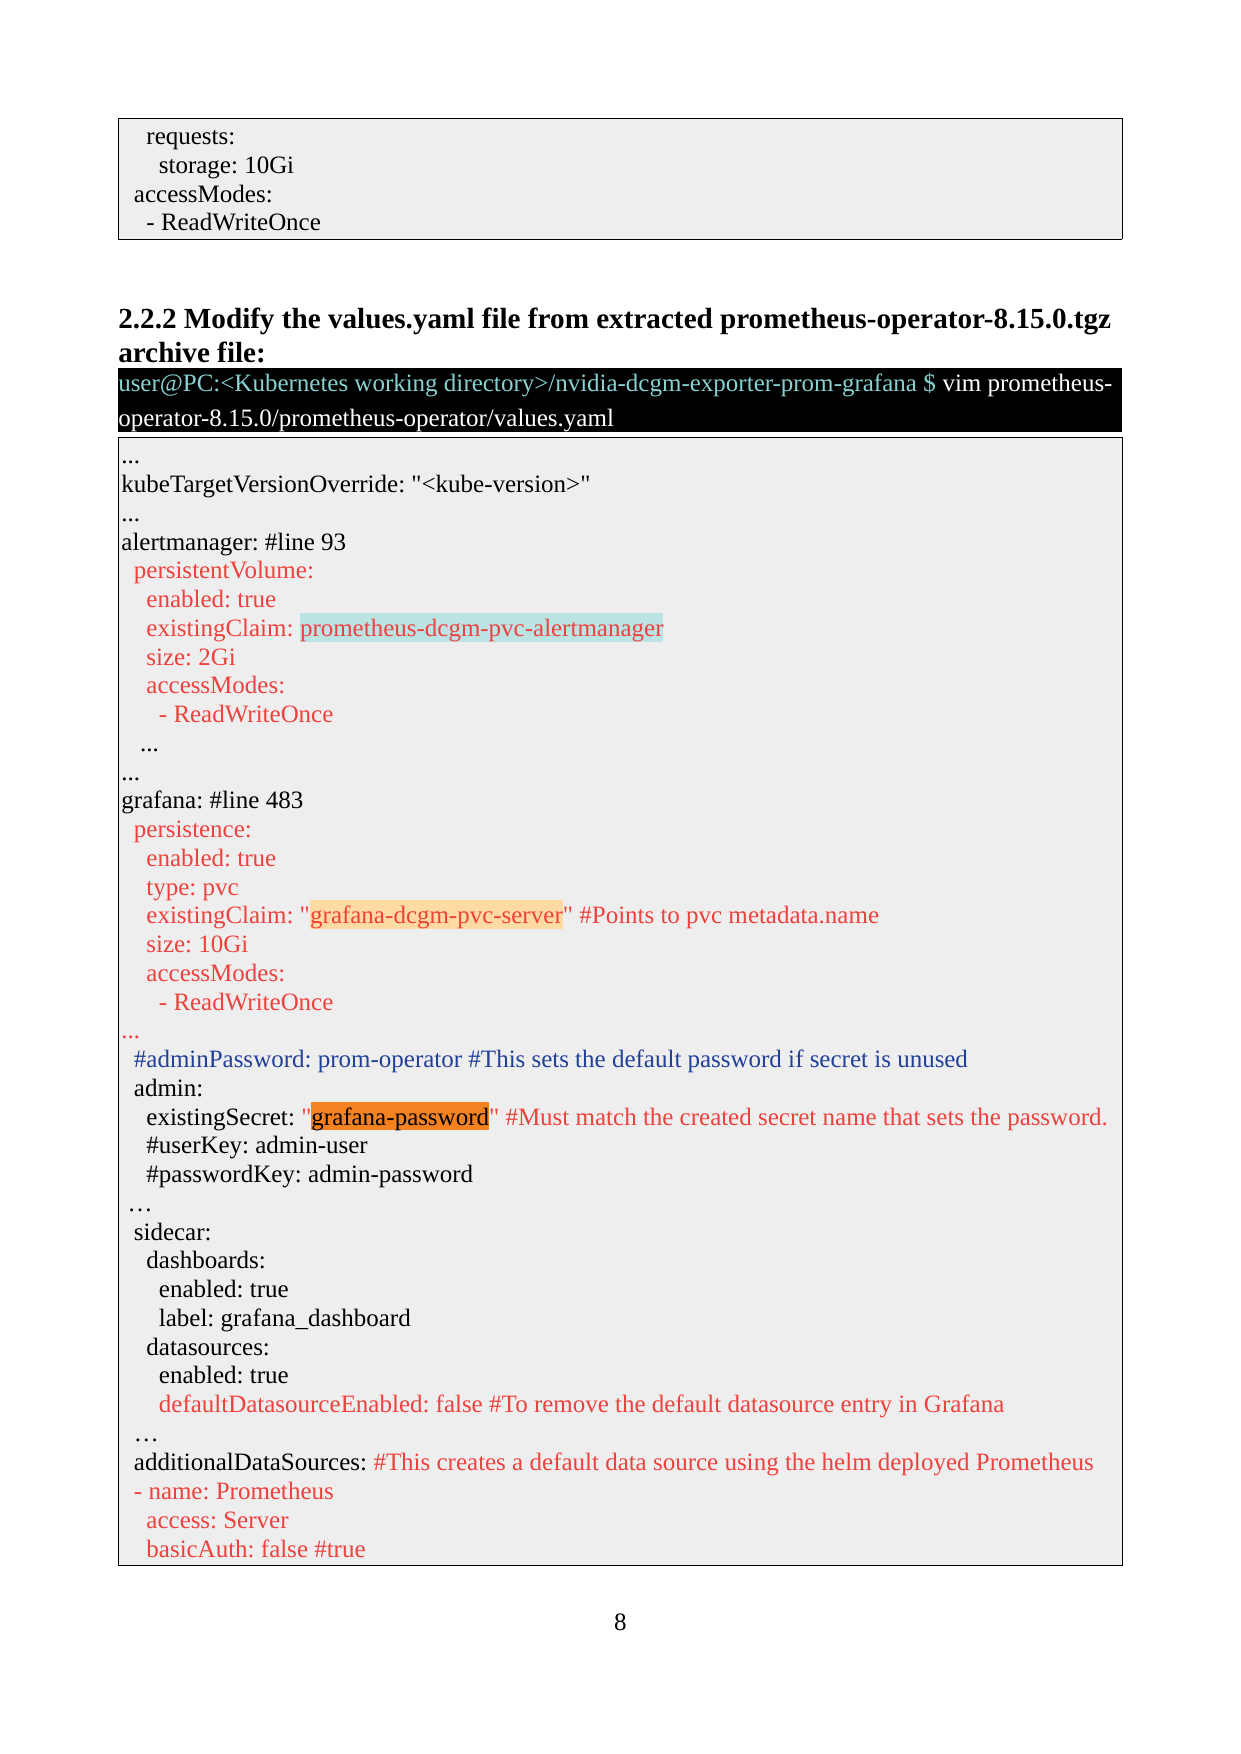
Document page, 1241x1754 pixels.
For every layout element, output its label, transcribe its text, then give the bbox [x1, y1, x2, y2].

text admin: [119, 1070, 1122, 1098]
text persistence: [119, 811, 1122, 840]
text size: 10Gi [119, 926, 1122, 955]
text dashboards: [119, 1242, 1122, 1271]
text #userKey: admin-user [119, 1127, 1122, 1156]
text alertmanager: #line 93 [119, 523, 1122, 552]
text label: grafana_dashboard [119, 1300, 1122, 1328]
text user@PC:<Kubernetes working directory>/nvidia-dcgm-exporter-prom-grafana $ vim prometheus-operator-8.15.0/prometheus-operator/values.yaml [118, 368, 1122, 432]
text ... [119, 753, 1122, 782]
text #adminPassword: prom-operator #This sets the default password if secret is unused [119, 1041, 1122, 1070]
text accessModes: [119, 955, 1122, 983]
text - name: Prometheus [119, 1473, 1122, 1502]
text additionalDataSources: #This creates a default data source using the helm deployed Prometheus [119, 1444, 1122, 1473]
text - ReadWriteOnce [119, 696, 1122, 725]
text enabled: true [119, 1271, 1122, 1300]
text 2.2.2 Modify the values.yaml file from extracted prometheus-operator-8.15.0.tgz archive file: [118, 301, 1122, 368]
text accessModes: [119, 667, 1122, 696]
text enabled: true [119, 1357, 1122, 1386]
text requests: [119, 119, 1122, 147]
text ... [119, 495, 1122, 523]
text ... [119, 725, 1122, 753]
text accessModes: [119, 176, 1122, 204]
text - ReadWriteOnce [119, 983, 1122, 1012]
text defaultDatasourceEnabled: false #To remove the default datasource entry in Grafana [119, 1386, 1122, 1415]
text existingClaim: prometheus-dcgm-pvc-alertmanager [119, 610, 1122, 638]
text ... [119, 438, 1122, 466]
text sidecar: [119, 1213, 1122, 1242]
text - ReadWriteOnce [119, 204, 1122, 239]
text grafana: #line 483 [119, 782, 1122, 811]
text … [119, 1185, 1122, 1213]
text size: 2Gi [119, 638, 1122, 667]
text … [119, 1415, 1122, 1444]
text type: pvc [119, 868, 1122, 897]
text #passwordKey: admin-password [119, 1156, 1122, 1185]
text datasources: [119, 1328, 1122, 1357]
text kubeTargetVersionOverride: "<kube-version>" [119, 466, 1122, 495]
text persistentVolume: [119, 552, 1122, 581]
text existingClaim: "grafana-dcgm-pvc-server" #Points to pvc metadata.name [119, 897, 1122, 926]
text access: Server [119, 1502, 1122, 1531]
text enabled: true [119, 840, 1122, 868]
text existingSecret: "grafana-password" #Must match the created secret name that sets the password. [119, 1098, 1122, 1127]
text basicAuth: false #true [119, 1531, 1122, 1565]
text enabled: true [119, 581, 1122, 610]
text storage: 10Gi [119, 147, 1122, 176]
text ... [119, 1012, 1122, 1041]
